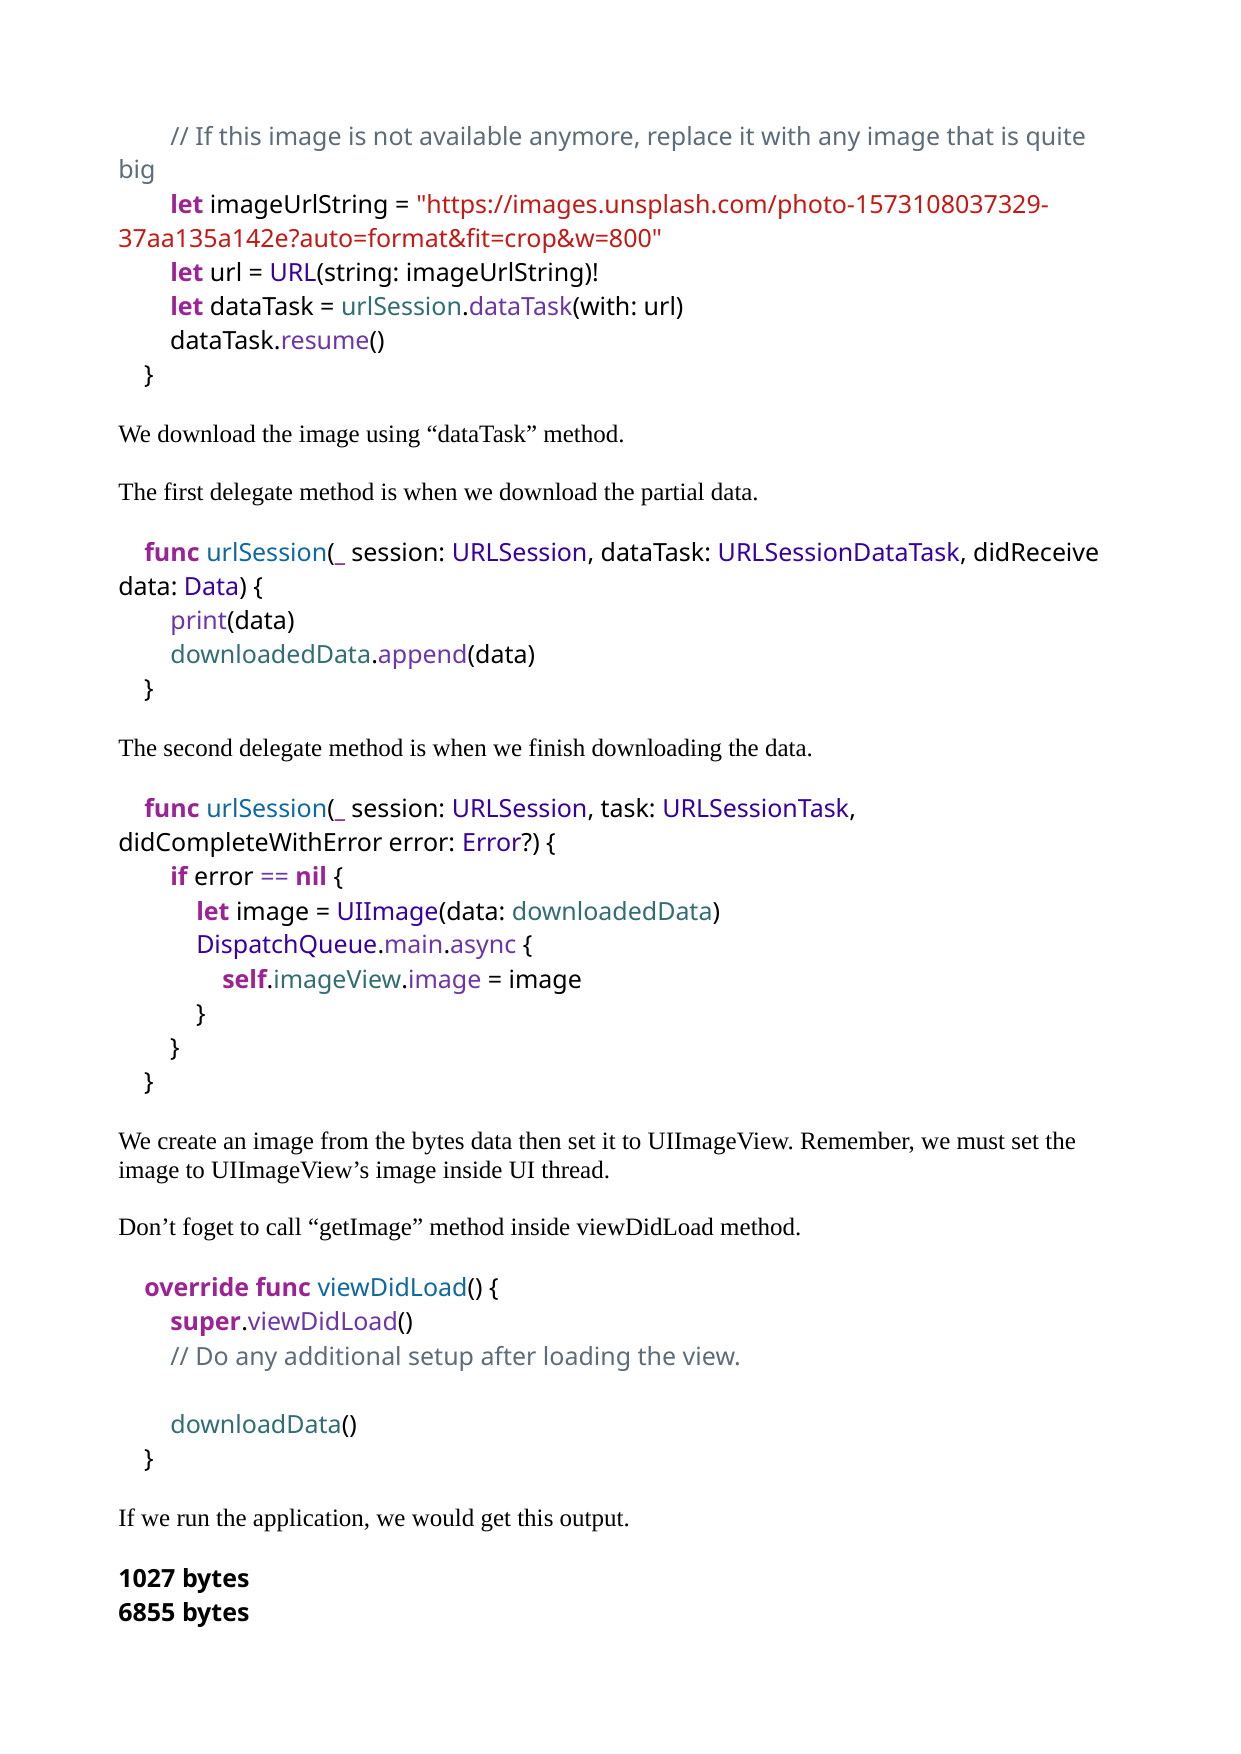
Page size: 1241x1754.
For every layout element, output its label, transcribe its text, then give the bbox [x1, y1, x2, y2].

text Don’t foget to call “getImage” method inside viewDidLoad method. [118, 1212, 1122, 1241]
text DispatchQueue.main.async { [118, 927, 1122, 961]
text let imageUrlString = "https://images.unsplash.com/photo-1573108037329-37aa135a142e?auto=format&fit=crop&w=800" [118, 186, 1122, 254]
text We create an image from the bytes data then set it to UIImageView. Remember, we must set the image to UIImageView’s image inside UI thread. [118, 1126, 1122, 1184]
text dataTask.resume() [118, 322, 1122, 357]
text let url = URL(string: imageUrlString)! [118, 254, 1122, 288]
text // If this image is not available anymore, replace it with any image that is quite big [118, 118, 1122, 186]
text override func viewDidLoad() { [118, 1270, 1122, 1304]
text 6855 bytes [118, 1595, 1122, 1629]
text If we run the application, we would get this output. [118, 1503, 1122, 1532]
text We download the image using “dataTask” method. [118, 419, 1122, 448]
text } [118, 1063, 1122, 1097]
text let dataTask = urlSession.dataTask(with: url) [118, 288, 1122, 322]
text } [118, 1029, 1122, 1063]
text // Do any additional setup after loading the view. [118, 1338, 1122, 1372]
text func urlSession(_ session: URLSession, dataTask: URLSessionDataTask, didReceive data: Data) { [118, 534, 1122, 602]
text downloadData() [118, 1406, 1122, 1440]
text print(data) [118, 602, 1122, 637]
text super.viewDidLoad() [118, 1304, 1122, 1338]
text } [118, 357, 1122, 391]
text The first delegate method is when we download the partial data. [118, 477, 1122, 506]
text downloadedData.append(data) [118, 637, 1122, 671]
text } [118, 995, 1122, 1029]
text } [118, 1440, 1122, 1474]
text if error == nil { [118, 859, 1122, 893]
text let image = UIImage(data: downloadedData) [118, 893, 1122, 927]
text The second delegate method is when we finish downloading the data. [118, 733, 1122, 762]
text 1027 bytes [118, 1561, 1122, 1595]
text func urlSession(_ session: URLSession, task: URLSessionTask, didCompleteWithError error: Error?) { [118, 791, 1122, 859]
text self.imageView.image = image [118, 961, 1122, 995]
text } [118, 671, 1122, 705]
